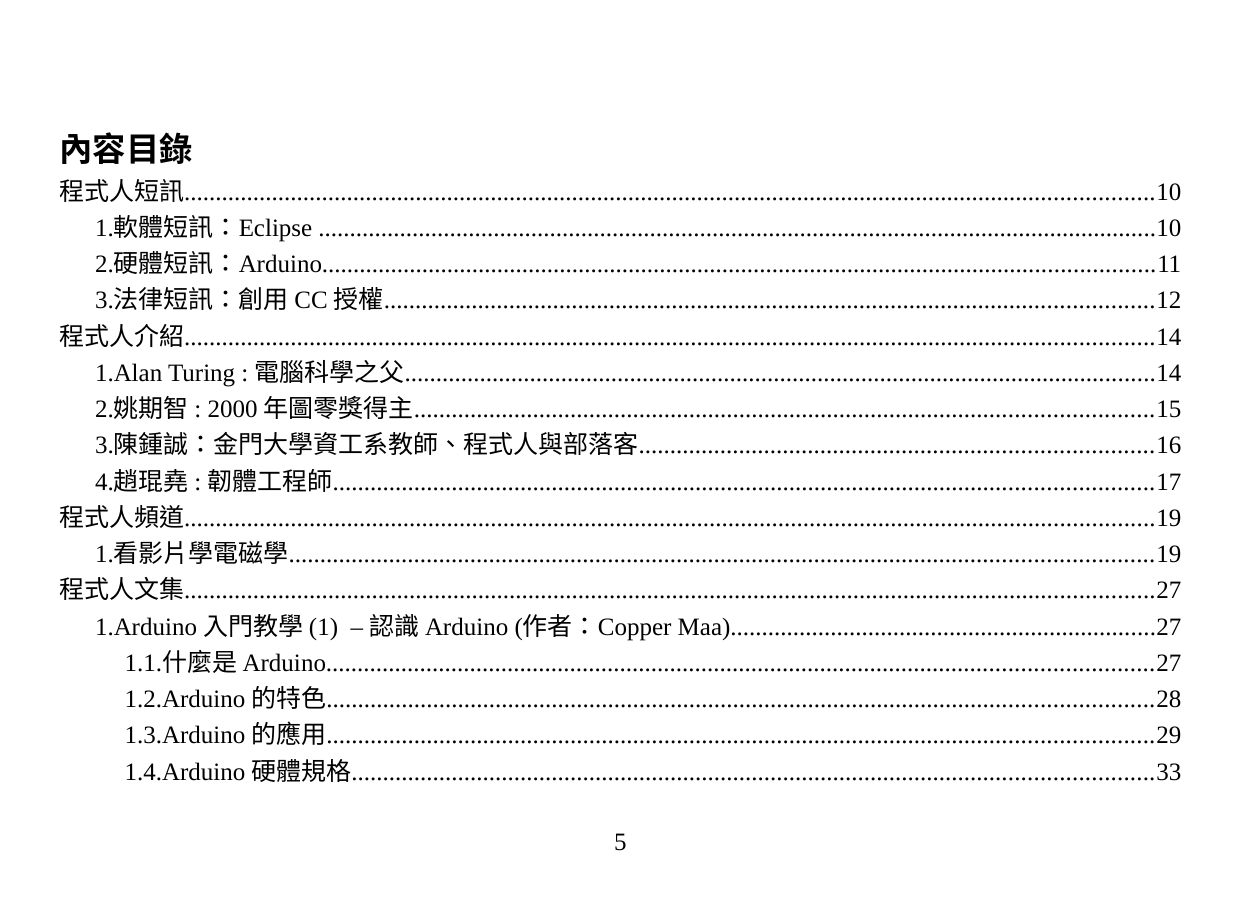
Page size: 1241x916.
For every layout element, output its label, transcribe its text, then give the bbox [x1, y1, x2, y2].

text 3.法律短訊：創用 CC 授權 12 [88, 280, 1181, 316]
text 1.軟體短訊：Eclipse 10 [88, 207, 1181, 243]
subtitle 內容目錄 [59, 123, 1181, 171]
text 程式人短訊 10 [59, 171, 1181, 207]
text 1.2.Arduino 的特色 28 [118, 678, 1181, 715]
text 程式人介紹 14 [59, 316, 1181, 352]
text 2.姚期智 : 2000 年圖零獎得主 15 [88, 388, 1181, 425]
text 程式人頻道 19 [59, 497, 1181, 533]
text 2.硬體短訊：Arduino 11 [88, 243, 1181, 280]
text 1.1.什麼是 Arduino 27 [118, 642, 1181, 678]
text 1.3.Arduino 的應用 29 [118, 715, 1181, 751]
text 程式人文集 27 [59, 570, 1181, 606]
text 1.4.Arduino 硬體規格 33 [118, 751, 1181, 787]
text 1.Alan Turing : 電腦科學之父 14 [88, 352, 1181, 388]
text 1.Arduino 入門教學 (1) – 認識 Arduino (作者：Copper Maa) 27 [88, 606, 1181, 642]
text 3.陳鍾誠：金門大學資工系教師、程式人與部落客 16 [88, 425, 1181, 461]
text 1.看影片學電磁學 19 [88, 533, 1181, 570]
text 4.趙琨堯 : 韌體工程師 17 [88, 461, 1181, 497]
